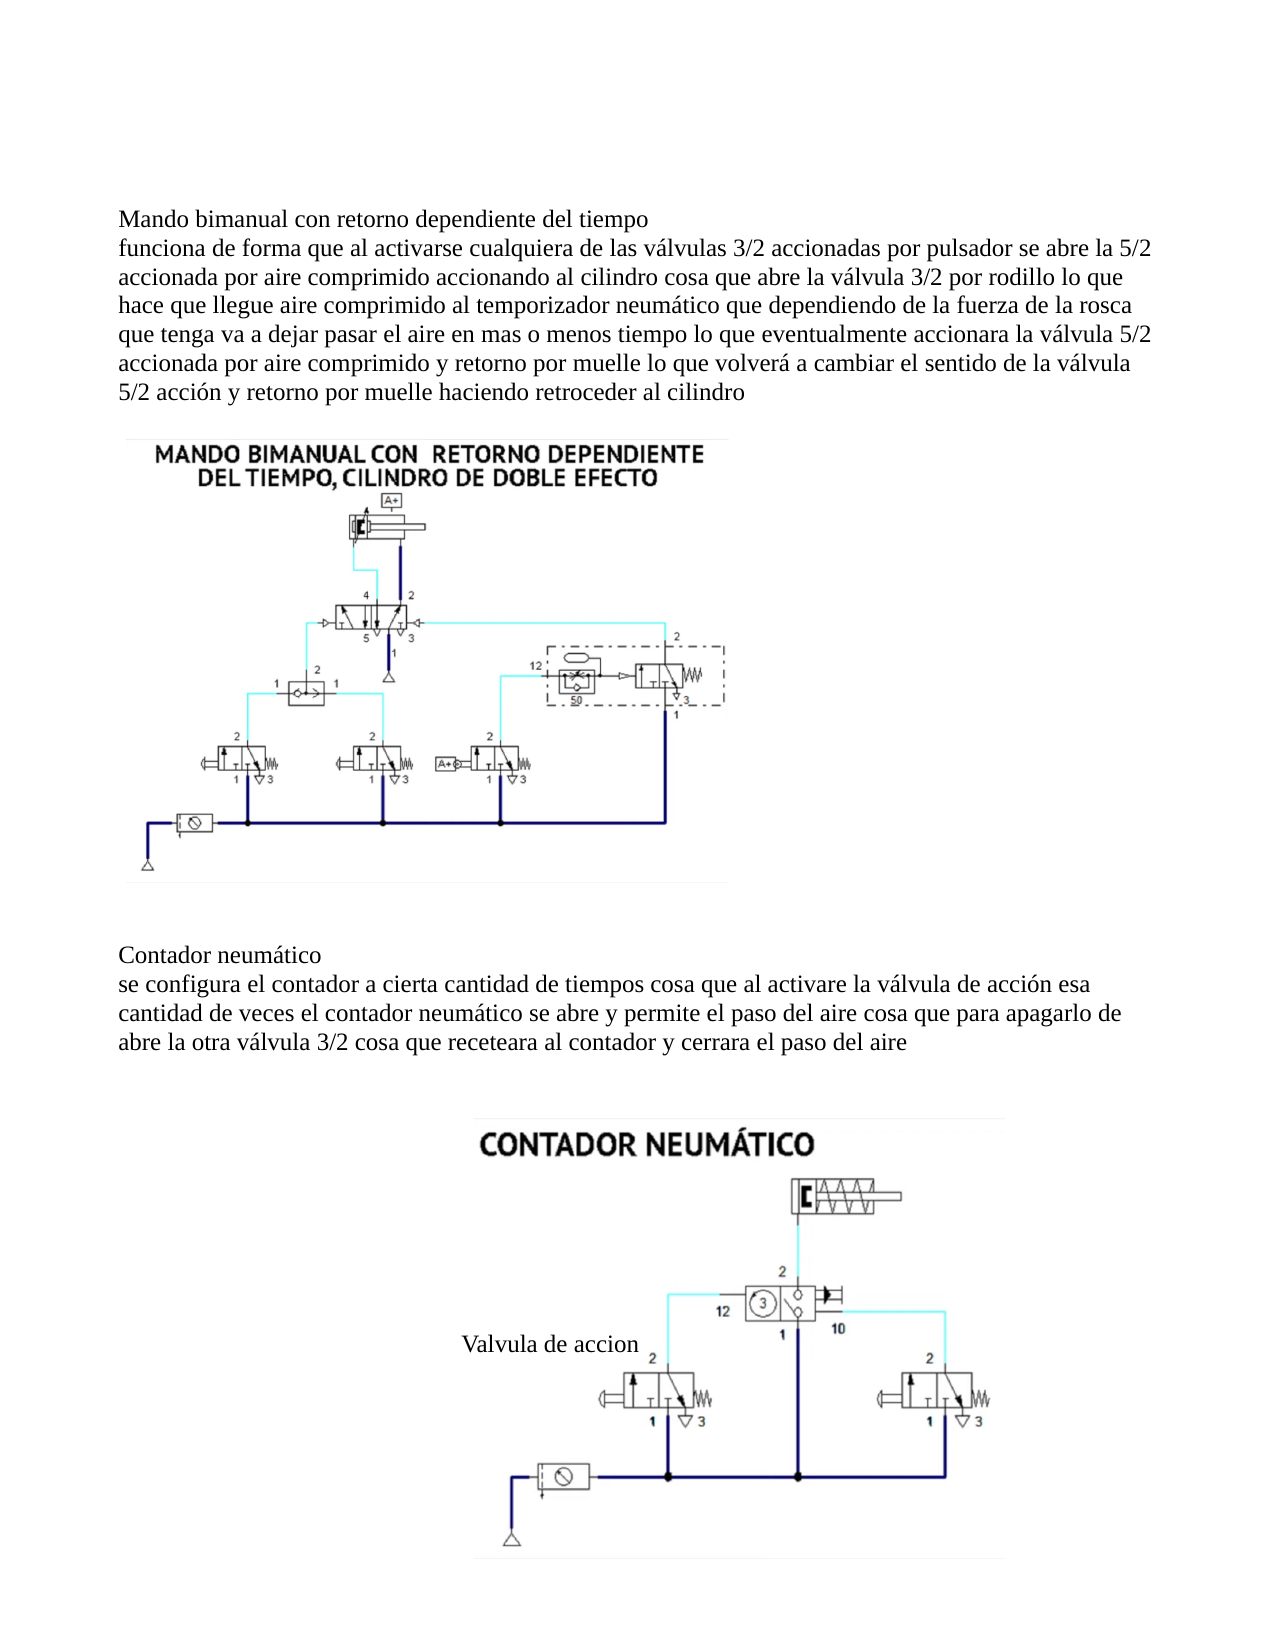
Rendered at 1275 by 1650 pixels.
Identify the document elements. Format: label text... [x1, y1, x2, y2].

text Mando bimanual con retorno dependiente del tiempo [118, 204, 1157, 233]
text se configura el contador a cierta cantidad de tiempos cosa que al activare la válvula de acción esa cantidad de veces el contador neumático se abre y permite el paso del aire cosa que para apagarlo de abre la otra válvula 3/2 cosa que receteara al contador y cerrara el paso del aire [118, 969, 1157, 1056]
picture [126, 439, 729, 883]
picture [473, 1118, 1006, 1559]
text funciona de forma que al activarse cualquiera de las válvulas 3/2 accionadas por pulsador se abre la 5/2 accionada por aire comprimido accionando al cilindro cosa que abre la válvula 3/2 por rodillo lo que hace que llegue aire comprimido al temporizador neumático que dependiendo de la fuerza de la rosca que tenga va a dejar pasar el aire en mas o menos tiempo lo que eventualmente accionara la válvula 5/2 accionada por aire comprimido y retorno por muelle lo que volverá a cambiar el sentido de la válvula 5/2 acción y retorno por muelle haciendo retroceder al cilindro [118, 233, 1157, 406]
text Contador neumático [118, 941, 1157, 969]
